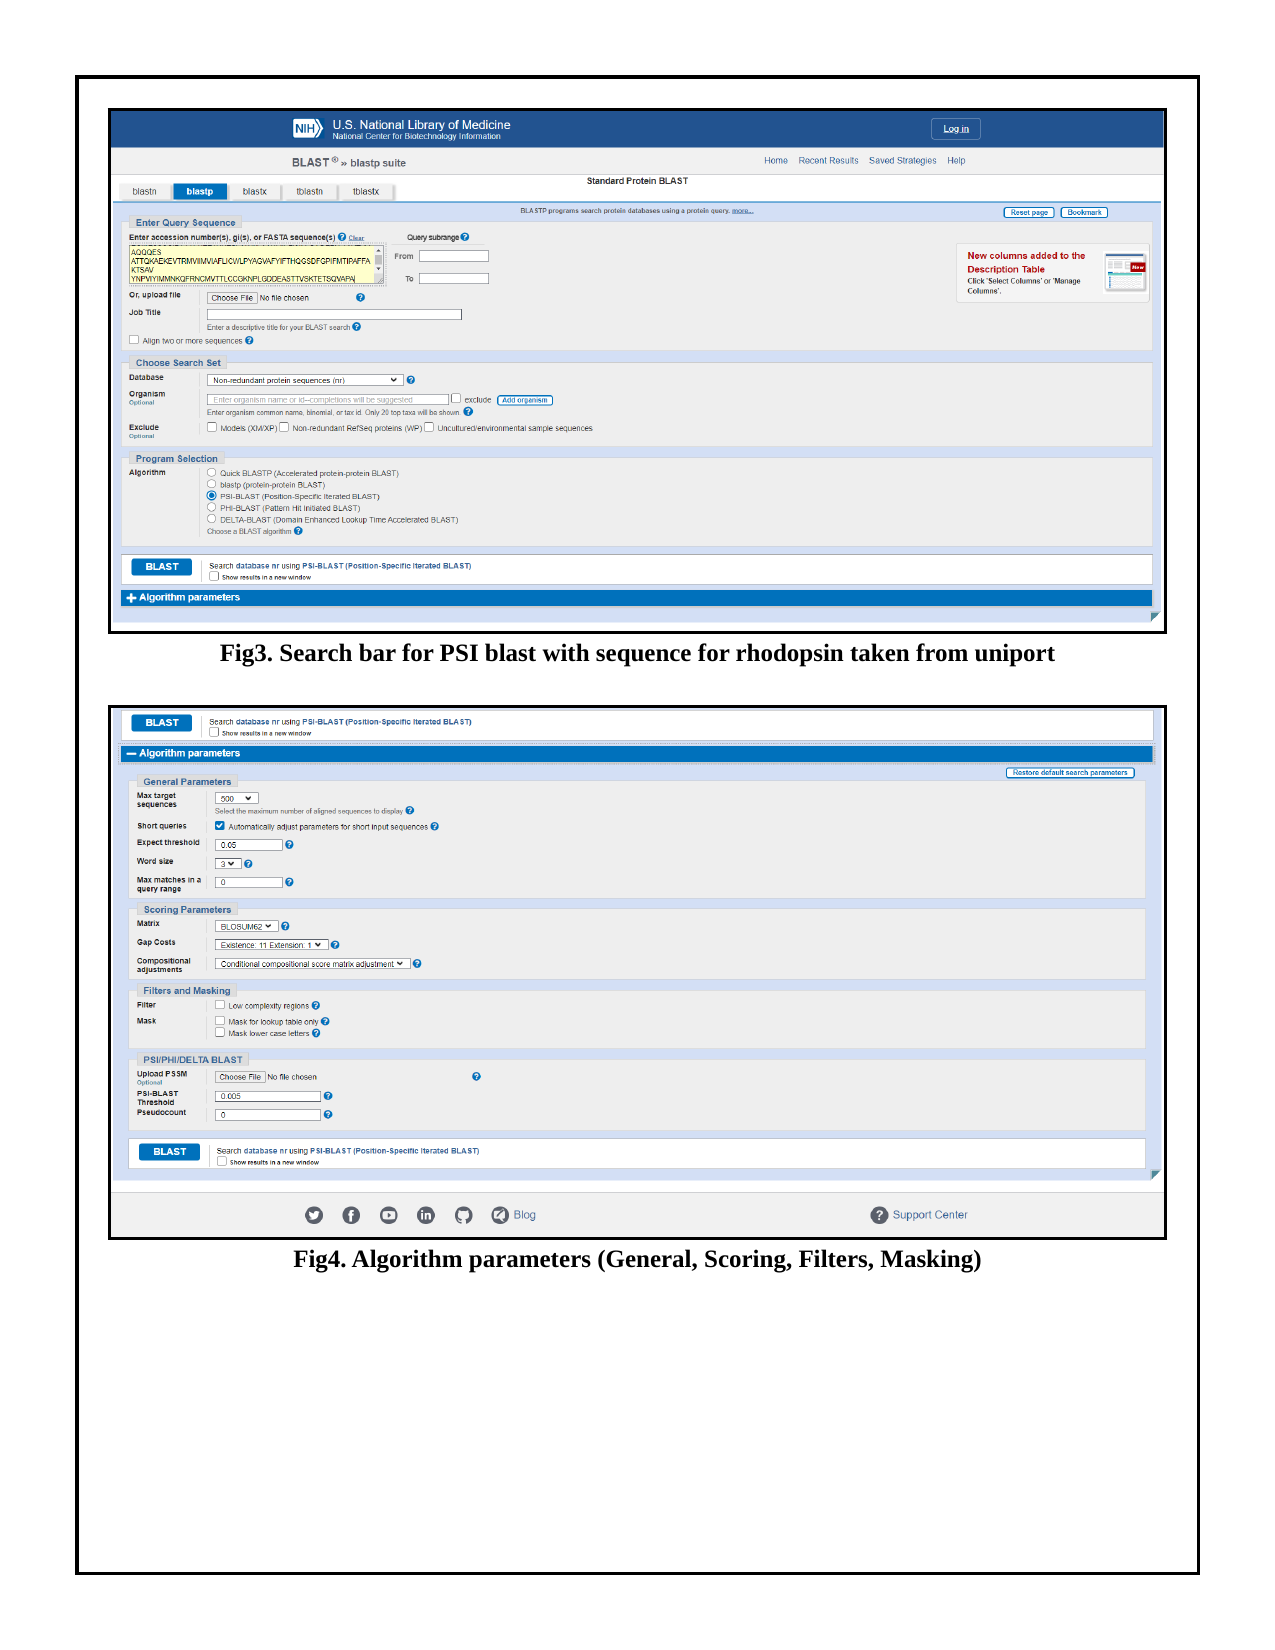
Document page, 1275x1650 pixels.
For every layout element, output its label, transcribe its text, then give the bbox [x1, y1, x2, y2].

text Fig3. Search bar for PSI blast with sequence for rhodopsin taken from uniport [108, 634, 1167, 667]
text Fig4. Algorithm parameters (General, Scoring, Filters, Masking) [108, 1240, 1167, 1273]
